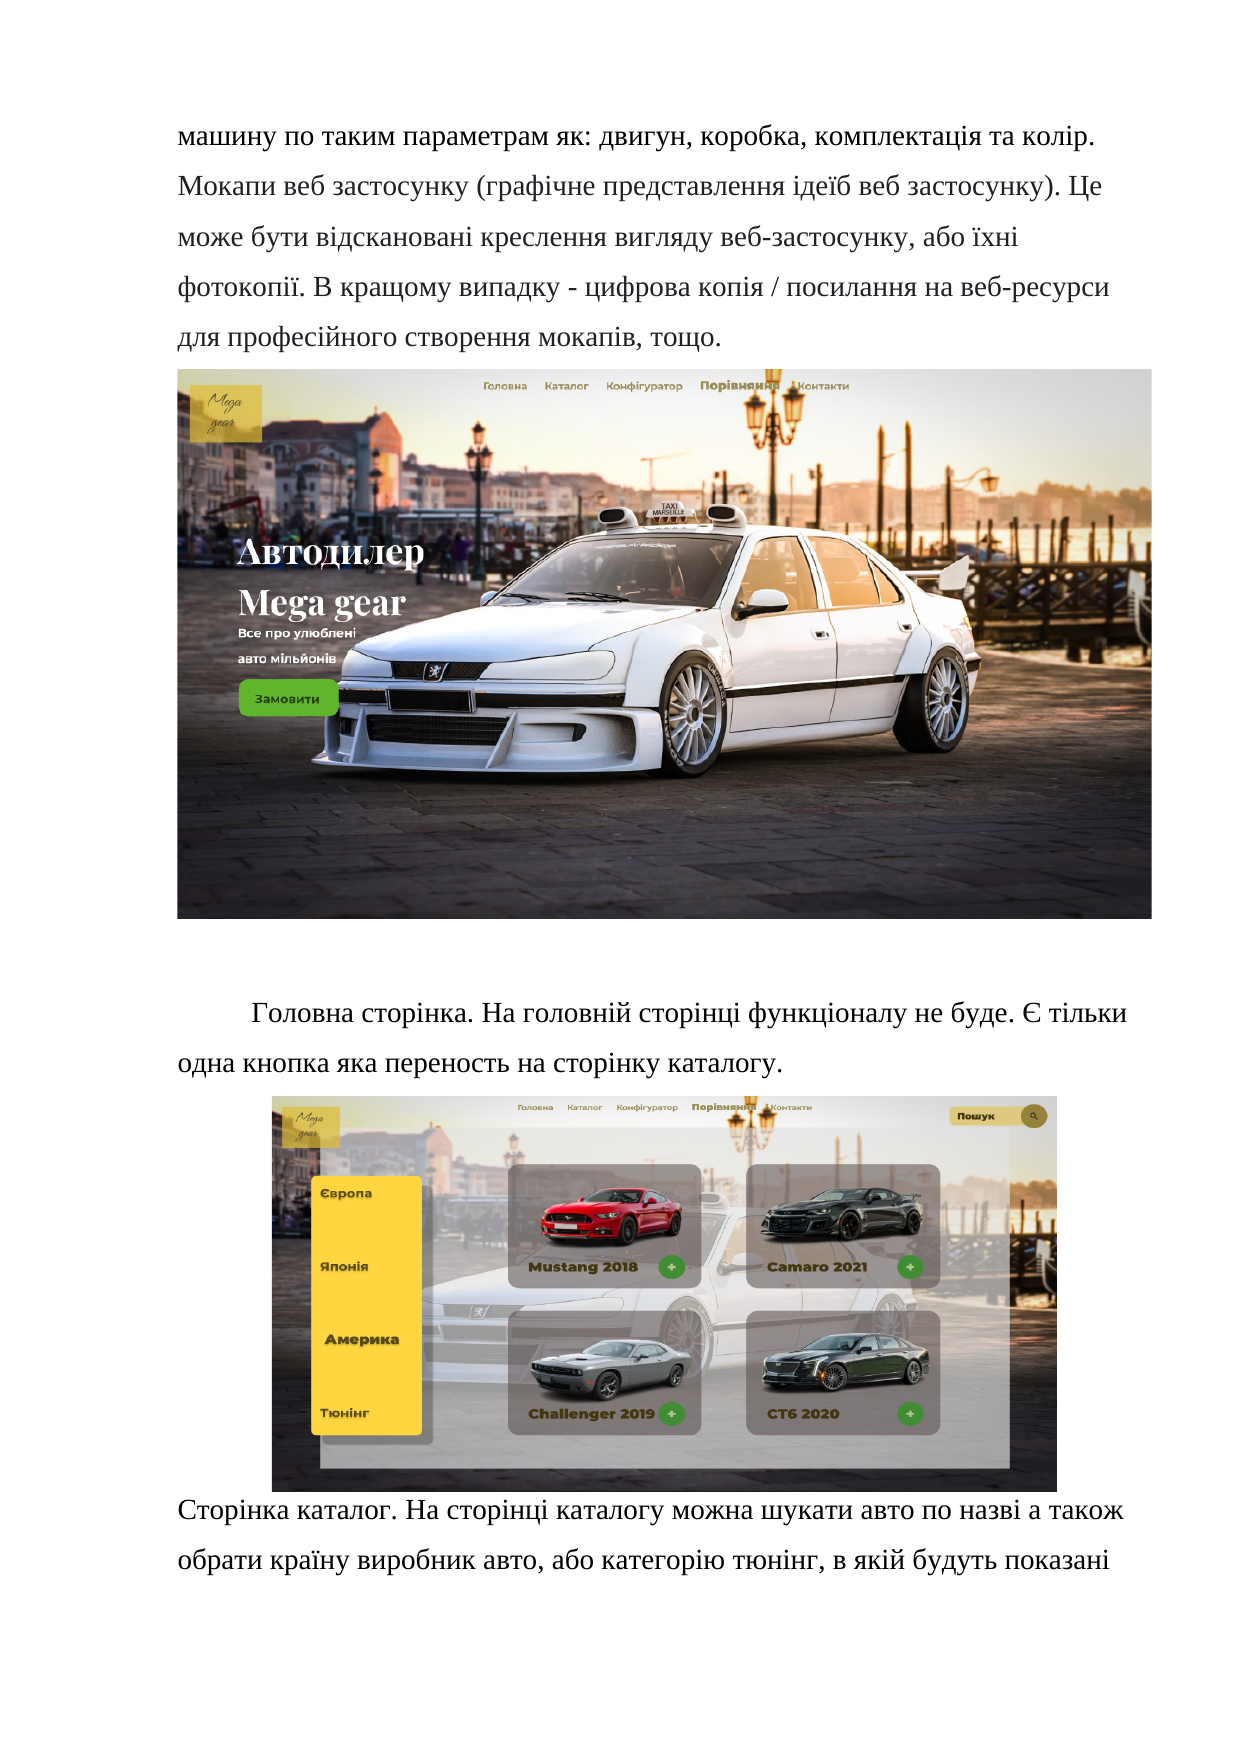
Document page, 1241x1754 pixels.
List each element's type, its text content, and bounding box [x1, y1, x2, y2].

picture [177, 369, 1152, 919]
text Сторінка каталог. На сторінці каталогу можна шукати авто по назві а також обрати країну виробник авто, або категорію тюнінг, в якій будуть показані [177, 1096, 1152, 1576]
picture [271, 1096, 1057, 1492]
text Головна сторінка. На головній сторінці функціоналу не буде. Є тільки одна кнопка яка переность на сторінку каталогу. [177, 995, 1152, 1079]
text машину по таким параметрам як: двигун, коробка, комплектація та колір. Мокапи веб застосунку (графічне представлення ідеїб веб застосунку). Це може бути відскановані креслення вигляду веб-застосунку, або їхні фотокопії. В кращому випадку - цифрова копія / посилання на веб-ресурси для професійного створення мокапів, тощо. [177, 118, 1152, 353]
